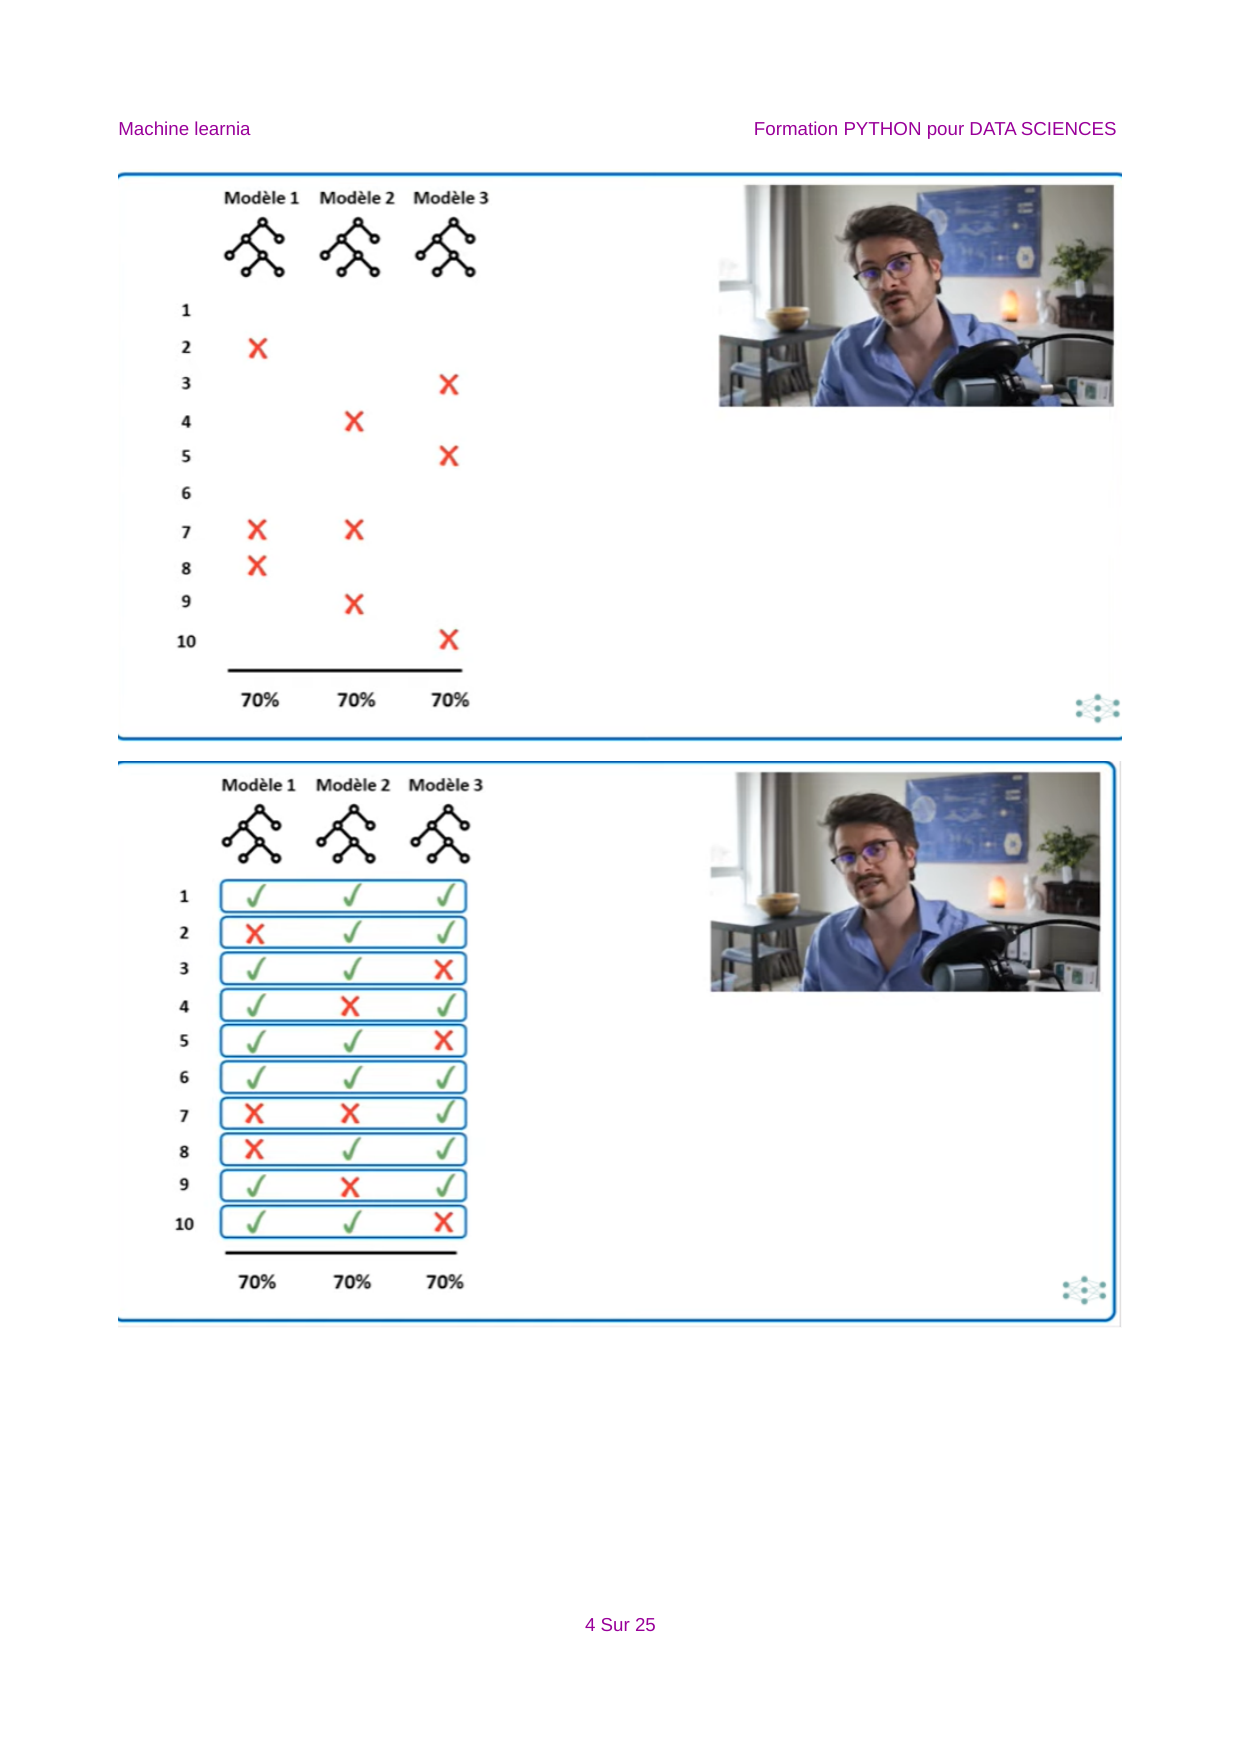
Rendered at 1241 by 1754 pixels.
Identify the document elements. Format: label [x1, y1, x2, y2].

picture [118, 169, 1122, 743]
picture [118, 761, 1122, 1328]
